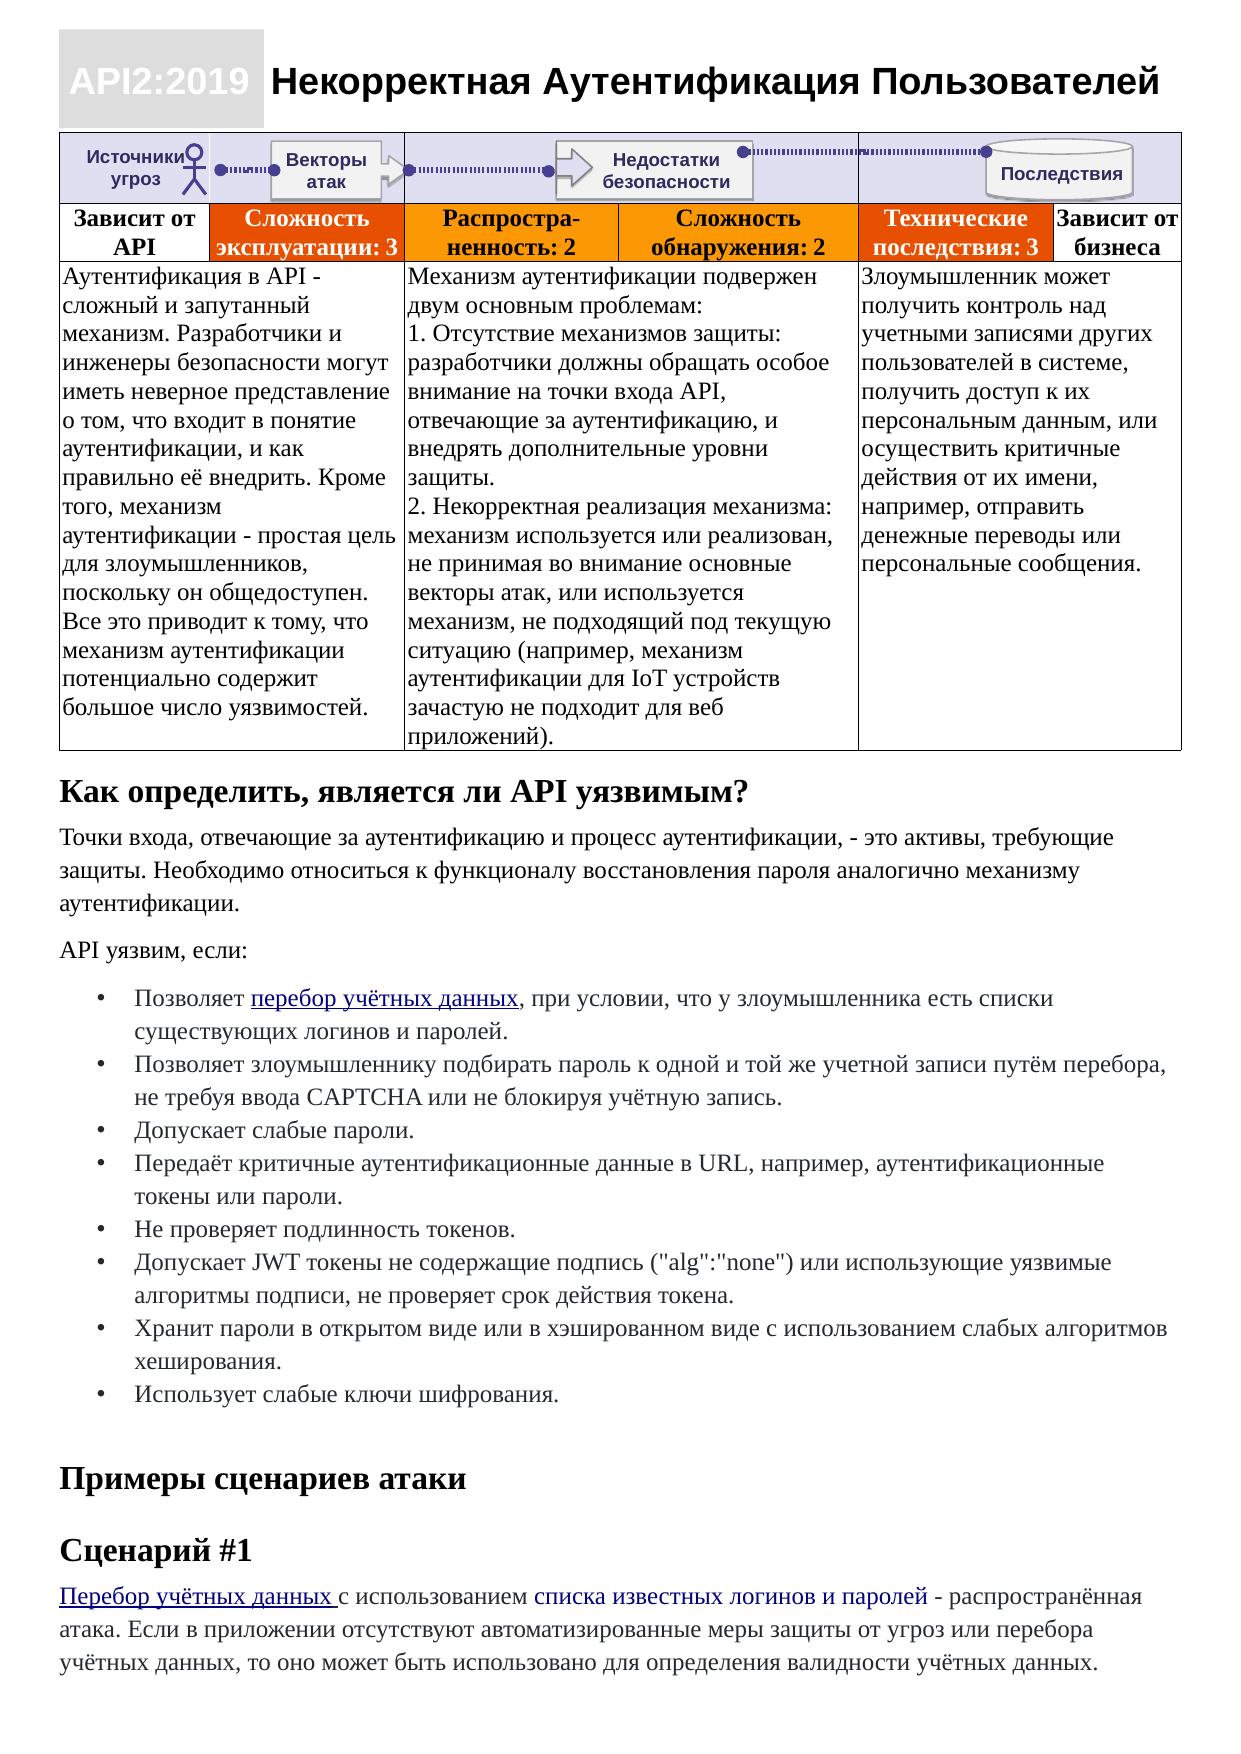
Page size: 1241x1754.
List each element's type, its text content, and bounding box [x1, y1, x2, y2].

list Не проверяет подлинность токенов. [97, 1214, 1181, 1243]
list Хранит пароли в открытом виде или в хэшированном виде с использованием слабых алгоритмов хеширования. [97, 1313, 1181, 1375]
list Допускает слабые пароли. [97, 1115, 1181, 1144]
table_cell Аутентификация в API - сложный и запутанный механизм. Разработчики и инженеры безопасности могут иметь неверное представление о том, что входит в понятие аутентификации, и как правильно её внедрить. Кроме того, механизм аутентификации - простая цель для злоумышленников, поскольку он общедоступен. Все это приводит к тому, что механизм аутентификации потенциально содержит большое число уязвимостей. [60, 262, 404, 750]
list Передаёт критичные аутентификационные данные в URL, например, аутентификационные токены или пароли. [97, 1148, 1181, 1210]
table_cell Зависит от API [60, 204, 209, 261]
subtitle Примеры сценариев атаки [59, 1458, 1181, 1497]
table_cell Злоумышленник может получить контроль над учетными записями других пользователей в системе, получить доступ к их персональным данным, или осуществить критичные действия от их имени, например, отправить денежные переводы или персональные сообщения. [859, 262, 1181, 750]
subtitle Как определить, является ли API уязвимым? [59, 771, 1181, 809]
table_cell Механизм аутентификации подвержен двум основным проблемам: 1. Отсутствие механизмов защиты: разработчики должны обращать особое внимание на точки входа API, отвечающие за аутентификацию, и внедрять дополнительные уровни защиты. 2. Некорректная реализация механизма: механизм используется или реализован, не принимая во внимание основные векторы атак, или используется механизм, не подходящий под текущую ситуацию (например, механизм аутентификации для IoT устройств зачастую не подходит для веб приложений). [405, 262, 858, 750]
text API уязвим, если: [59, 935, 1181, 964]
table_header [618, 133, 858, 203]
table_cell Сложность эксплуатации: 3 [210, 204, 404, 261]
table_header [60, 133, 209, 203]
table_header [210, 133, 404, 203]
table_cell Зависит от бизнеса [1054, 204, 1181, 261]
text Перебор учётных данных с использованием списка известных логинов и паролей - распространённая атака. Если в приложении отсутствуют автоматизированные меры защиты от угроз или перебора учётных данных, то оно может быть использовано для определения валидности учётных данных. [59, 1581, 1181, 1676]
list Использует слабые ключи шифрования. [97, 1379, 1181, 1408]
table_cell Сложность обнаружения: 2 [619, 204, 858, 261]
list Позволяет перебор учётных данных, при условии, что у злоумышленника есть списки существующих логинов и паролей. [97, 983, 1181, 1045]
list Допускает JWT токены не содержащие подпись ("alg":"none") или использующие уязвимые алгоритмы подписи, не проверяет срок действия токена. [97, 1247, 1181, 1309]
table_header [859, 133, 1053, 203]
table_header [382, 178, 404, 203]
table_cell Технические последствия: 3 [859, 204, 1053, 261]
text Точки входа, отвечающие за аутентификацию и процесс аутентификации, - это активы, требующие защиты. Необходимо относиться к функционалу восстановления пароля аналогично механизму аутентификации. [59, 822, 1181, 917]
table_header [405, 133, 618, 203]
table_cell Распростра-ненность: 2 [405, 204, 618, 261]
subtitle Сценарий #1 [59, 1530, 1181, 1569]
list Позволяет злоумышленнику подбирать пароль к одной и той же учетной записи путём перебора, не требуя ввода CAPTCHA или не блокируя учётную запись. [97, 1049, 1181, 1111]
table_header [1053, 133, 1181, 203]
